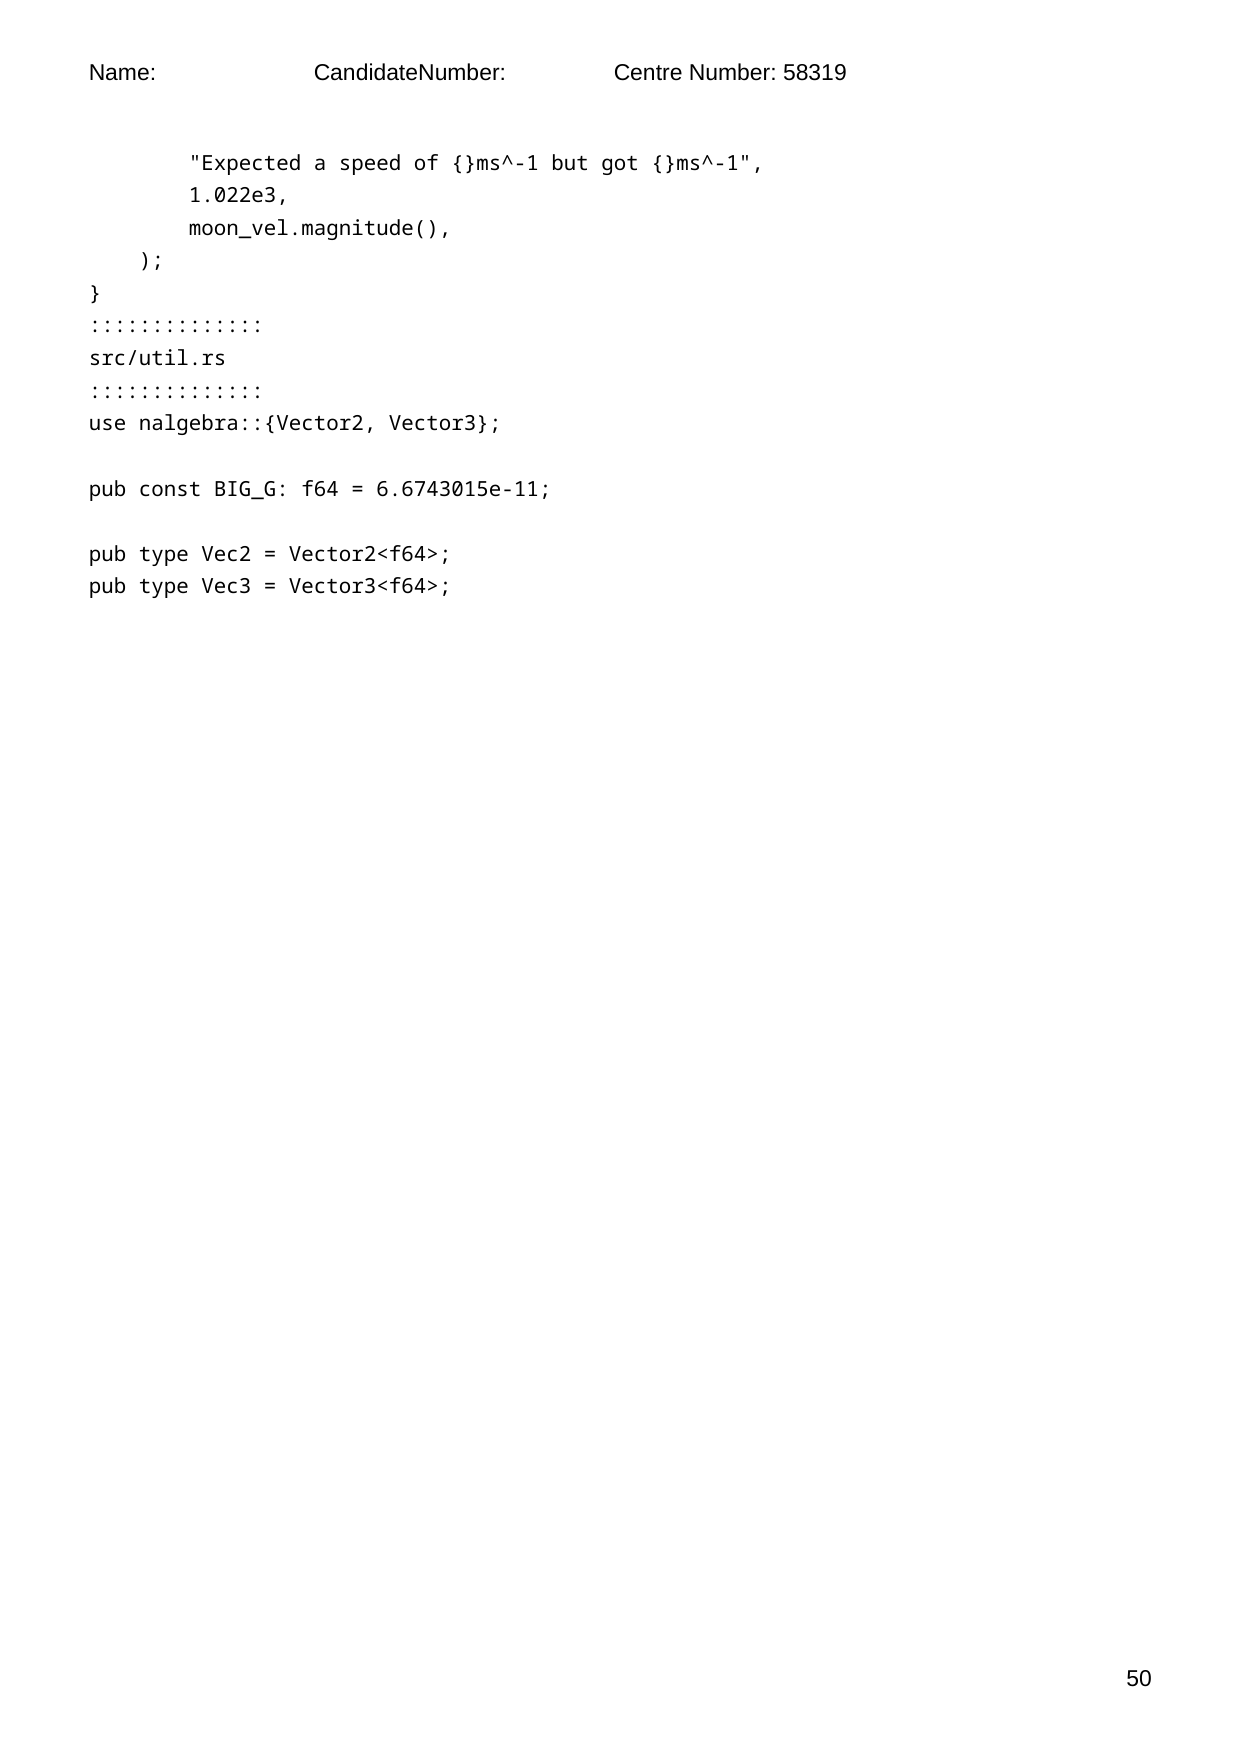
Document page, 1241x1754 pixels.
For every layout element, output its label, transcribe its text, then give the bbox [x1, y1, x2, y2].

text use nalgebra::{Vector2, Vector3}; [88, 408, 1152, 437]
text src/util.rs [88, 343, 1152, 372]
text } [88, 278, 1152, 306]
text pub const BIG_G: f64 = 6.6743015e-11; [88, 474, 1152, 502]
text 1.022e3, [88, 180, 1152, 209]
text pub type Vec3 = Vector3<f64>; [88, 571, 1152, 600]
text moon_vel.magnitude(), [88, 213, 1152, 241]
text ); [88, 245, 1152, 274]
text :::::::::::::: [88, 376, 1152, 404]
text :::::::::::::: [88, 311, 1152, 339]
text pub type Vec2 = Vector2<f64>; [88, 539, 1152, 567]
text "Expected a speed of {}ms^-1 but got {}ms^-1", [88, 148, 1152, 176]
